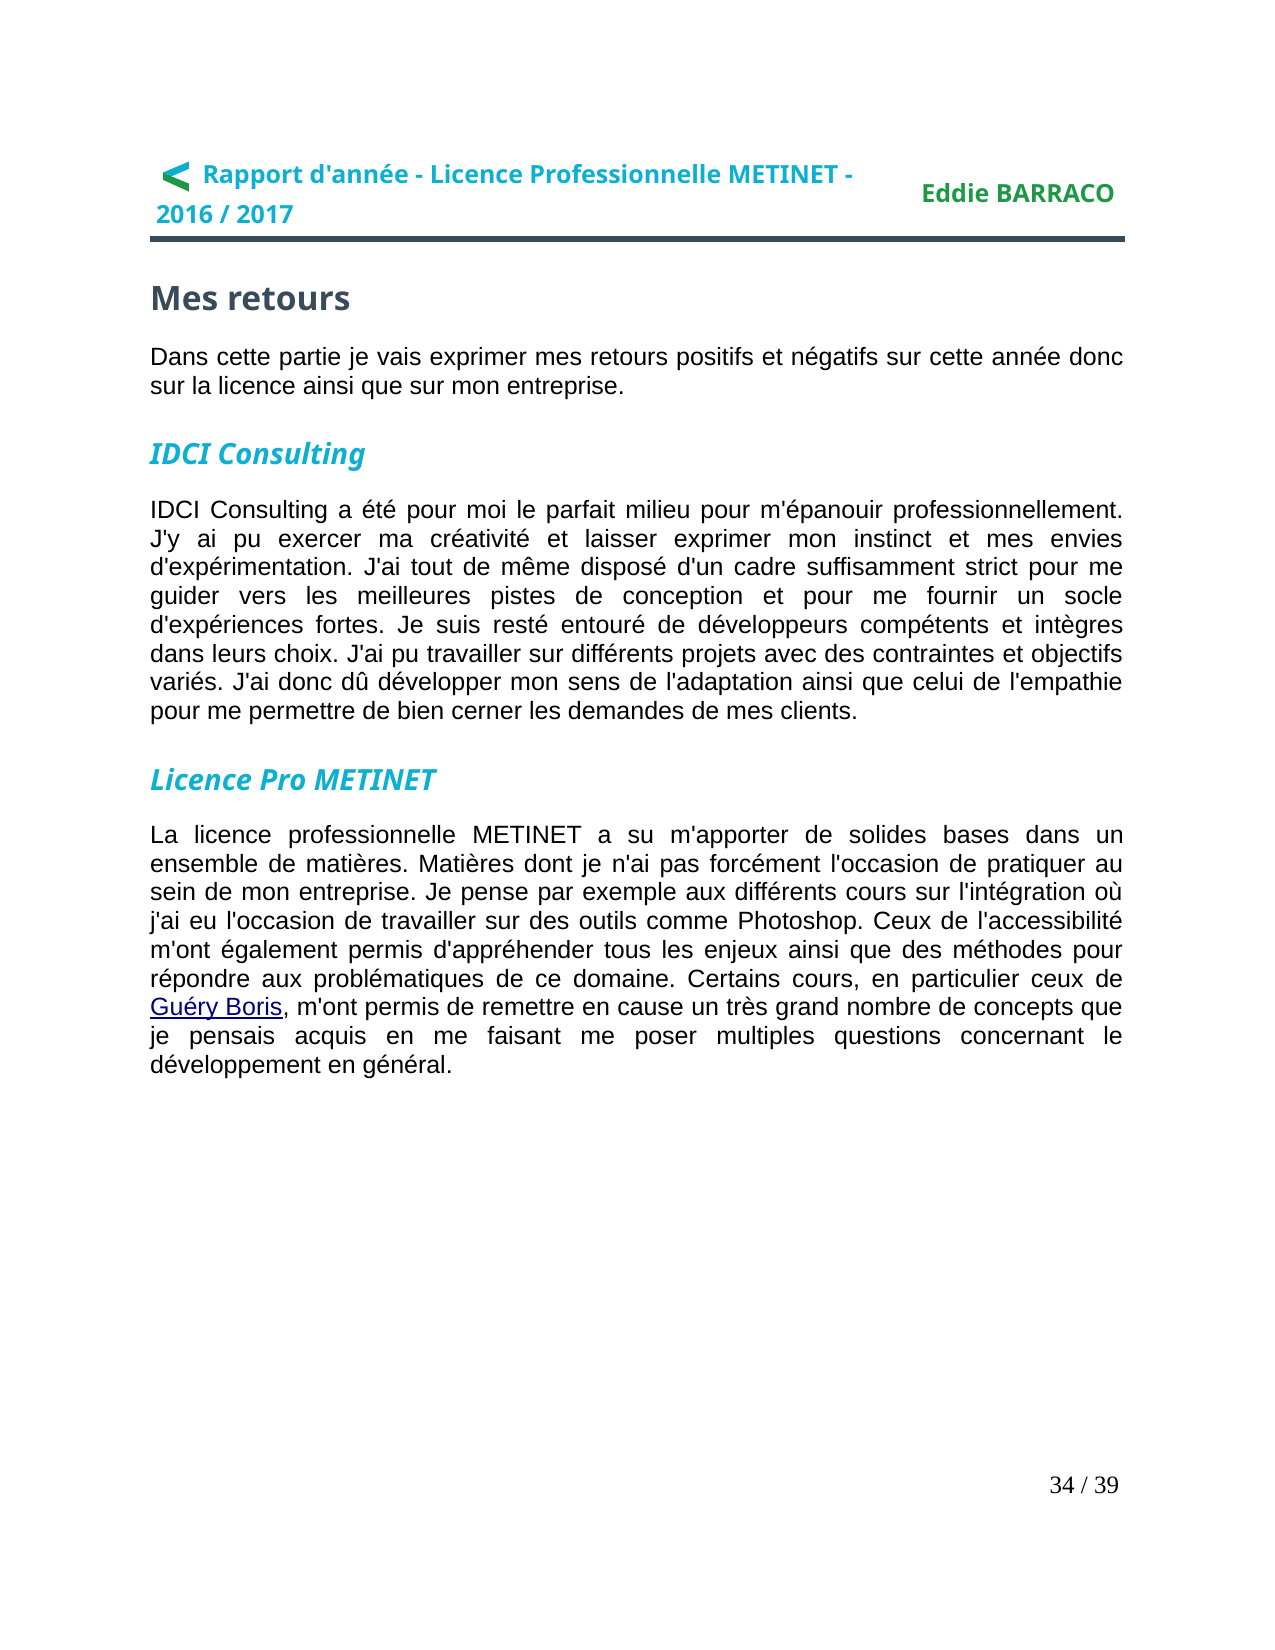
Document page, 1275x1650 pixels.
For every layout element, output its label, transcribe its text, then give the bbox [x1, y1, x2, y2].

text Dans cette partie je vais exprimer mes retours positifs et négatifs sur cette année donc sur la licence ainsi que sur mon entreprise. [150, 342, 1125, 400]
text IDCI Consulting a été pour moi le parfait milieu pour m'épanouir professionnellement. J'y ai pu exercer ma créativité et laisser exprimer mon instinct et mes envies d'expérimentation. J'ai tout de même disposé d'un cadre suffisamment strict pour me guider vers les meilleures pistes de conception et pour me fournir un socle d'expériences fortes. Je suis resté entouré de développeurs compétents et intègres dans leurs choix. J'ai pu travailler sur différents projets avec des contraintes et objectifs variés. J'ai donc dû développer mon sens de l'adaptation ainsi que celui de l'empathie pour me permettre de bien cerner les demandes de mes clients. [150, 495, 1125, 725]
subtitle Mes retours [150, 275, 1125, 321]
text La licence professionnelle METINET a su m'apporter de solides bases dans un ensemble de matières. Matières dont je n'ai pas forcément l'occasion de pratiquer au sein de mon entreprise. Je pense par exemple aux différents cours sur l'intégration où j'ai eu l'occasion de travailler sur des outils comme Photoshop. Ceux de l'accessibilité m'ont également permis d'appréhender tous les enjeux ainsi que des méthodes pour répondre aux problématiques de ce domaine. Certains cours, en particulier ceux de Guéry Boris, m'ont permis de remettre en cause un très grand nombre de concepts que je pensais acquis en me faisant me poser multiples questions concernant le développement en général. [150, 820, 1125, 1079]
subtitle IDCI Consulting [150, 434, 1125, 473]
subtitle Licence Pro METINET [150, 759, 1125, 798]
